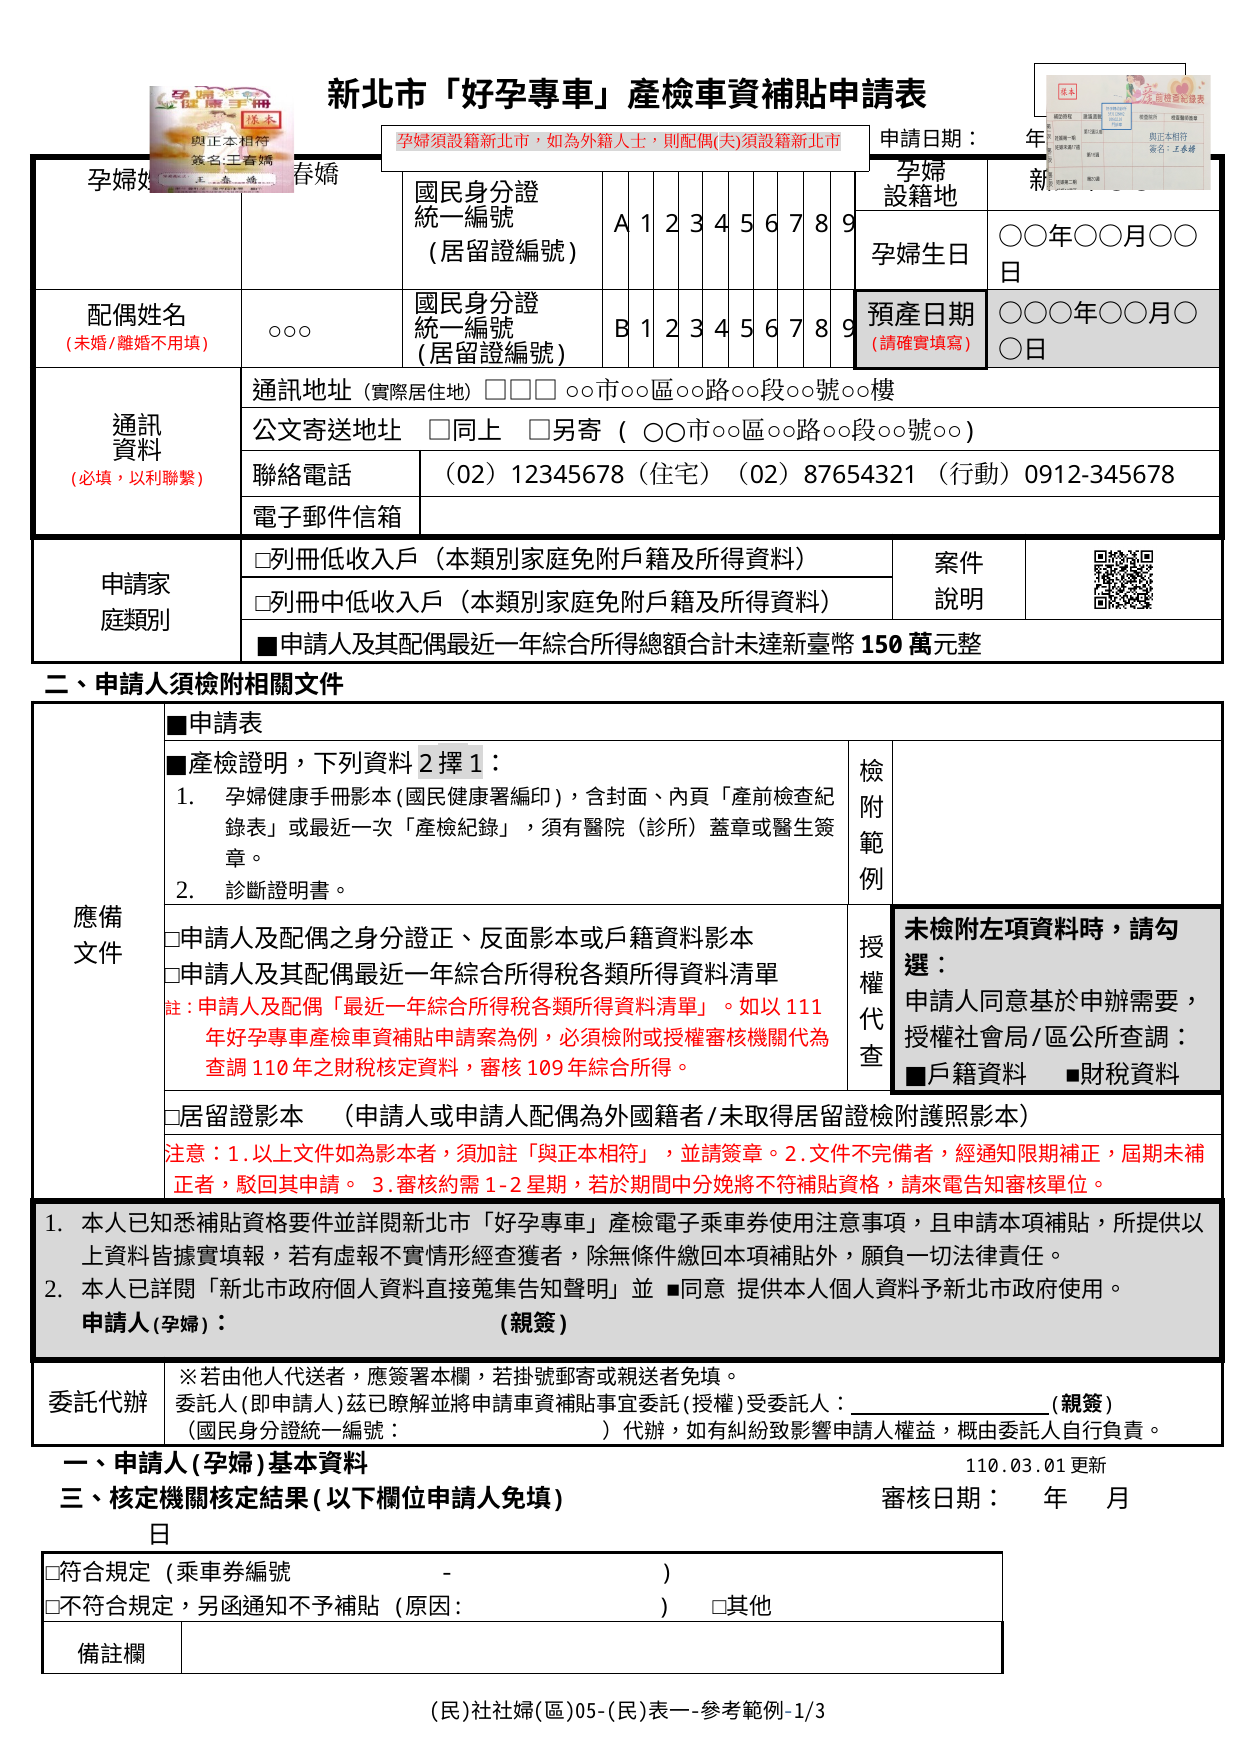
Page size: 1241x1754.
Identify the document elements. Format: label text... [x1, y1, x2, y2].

table_cell 備註欄 [44, 1622, 181, 1672]
table_cell [1026, 540, 1221, 619]
table_cell 9 [831, 290, 853, 367]
table_cell 2 [654, 290, 678, 367]
table_cell 委託代辦 [34, 1363, 164, 1444]
table_cell 6 [754, 290, 777, 367]
subtitle 一、申請人(孕婦)基本資料 110.03.01更新 [59, 1447, 1107, 1478]
table_header 6 [754, 172, 777, 289]
text 新北市「好孕專車」產檢車資補貼申請表 [1035, 64, 1185, 116]
table_header □符合規定 (乘車券編號 - ) □不符合規定，另函通知不予補貼 (原因: ) □其他 [44, 1554, 1002, 1621]
table_header 4 [703, 172, 728, 289]
table_header A [603, 172, 628, 289]
text 孕婦須設籍新北市，如為外籍人士，則配偶(夫)須設籍新北市 [396, 132, 854, 151]
table_cell [893, 741, 1221, 904]
table_cell 國民身分證 統一編號 (居留證編號) [403, 290, 602, 367]
table_cell □列冊低收入戶（本類別家庭免附戶籍及所得資料） [242, 540, 892, 576]
table_cell 4 [703, 290, 728, 367]
table_cell 電子郵件信箱 [242, 497, 419, 533]
table_cell ※若由他人代送者，應簽署本欄，若掛號郵寄或親送者免填。 委託人(即申請人)茲已瞭解並將申請車資補貼事宜委託(授權)受委託人： (親簽) （國民身分證統一編號： ）代辦，如有糾紛致影響申請人權益，概由委託人自行負責。 [165, 1363, 1221, 1444]
table_cell [182, 1622, 1001, 1672]
table_cell 聯絡電話 [242, 451, 419, 496]
text 申請日期： 年 月 日 [382, 126, 869, 171]
table_header 3 [679, 172, 702, 289]
table_cell ■產檢證明，下列資料2擇1： 孕婦健康手冊影本(國民健康署編印)，含封面、內頁「產前檢查紀錄表」或最近一次「產檢紀錄」，須有醫院（診所）蓋章或醫生簽章。 診斷證明書。 [165, 741, 848, 904]
table_header 新北市〇〇區 [988, 160, 1219, 210]
table_header 2 [654, 172, 678, 289]
table_header 孕婦 設籍地 [856, 160, 987, 210]
table_cell ○○○ [242, 290, 402, 367]
table_cell 案件 說明 [893, 540, 1025, 619]
table_cell 〇〇〇年〇〇月〇〇日 [988, 290, 1219, 367]
table_header 1 [629, 172, 653, 289]
table_cell 授權代查 [848, 905, 890, 1090]
table_cell 孕婦生日 [856, 211, 987, 289]
table_cell ■申請表 [165, 704, 1221, 740]
table_cell 注意：1.以上文件如為影本者，須加註「與正本相符」，並請簽章。2.文件不完備者，經通知限期補正，屆期未補正者，駁回其申請。 3.審核約需1-2星期，若於期間中分娩將不符補貼資格，請來電告知審核單位。 [165, 1135, 1221, 1198]
table_cell 〇〇年〇〇月〇〇 日 [988, 211, 1219, 289]
table_cell 公文寄送地圵 □同上 □另寄 ( ○○市○○區○○路○○段○○號○○) [242, 408, 1219, 450]
table_cell 通訊地址（實際居住地）□□□ ○○市○○區○○路○○段○○號○○樓 [242, 368, 1219, 407]
table_cell □申請人及配偶之身分證正、反面影本或戶籍資料影本 □申請人及其配偶最近一年綜合所得稅各類所得資料清單 註：申請人及配偶「最近一年綜合所得稅各類所得資料清單」。如以111年好孕專車產檢車資補貼申請案為例，必須檢附或授權審核機關代為查調110年之財稅核定資料，審核109年綜合所得。 [165, 905, 847, 1090]
text 新北市「好孕專車」產檢車資補貼申請表 [148, 75, 1034, 114]
table_cell □居留證影本 （申請人或申請人配偶為外國籍者/未取得居留證檢附護照影本） [165, 1091, 1221, 1134]
table_cell 應備 文件 [34, 704, 164, 1198]
table_header 國民身分證 統一編號 (居留證編號) [403, 172, 602, 289]
text 參考範例 [1049, 70, 1170, 75]
table_cell 申請家 庭類別 [34, 540, 240, 661]
table_cell 檢附範例 [849, 741, 892, 904]
table_cell ■申請人及其配偶最近一年綜合所得總額合計未達新臺幣150萬元整 [242, 620, 1221, 661]
table_header 9 [831, 172, 854, 289]
table_cell 8 [804, 290, 830, 367]
table_cell 二、申請人須檢附相關文件 [33, 664, 1222, 701]
table_header 5 [729, 172, 753, 289]
table_cell 5 [729, 290, 753, 367]
table_cell B [603, 290, 628, 367]
table_header 孕婦姓名 [36, 160, 241, 289]
table_cell 通訊 資料 (必填，以利聯繫) [36, 368, 240, 533]
text 三、核定機關核定結果(以下欄位申請人免填) 審核日期： 年 月 日 [59, 1478, 1160, 1551]
table_header 8 [804, 172, 830, 289]
table_cell 本人已知悉補貼資格要件並詳閱新北市「好孕專車」產檢電子乘車券使用注意事項，且申請本項補貼，所提供以上資料皆據實填報，若有虛報不實情形經查獲者，除無條件繳回本項補貼外，願負一切法律責任。 本人已詳閱「新北市政府個人資料直接蒐集告知聲明」並 ■同意 提供本人個人資料予新北市政府使用。 申請人(孕婦)： (親簽) [36, 1204, 1219, 1357]
table_header 王春嬌 [242, 160, 402, 289]
table_header 7 [778, 172, 803, 289]
text 申請日期： 年 月 日 [295, 114, 1046, 154]
table_cell □列冊中低收入戶（本類別家庭免附戶籍及所得資料） [242, 578, 892, 619]
table_cell 3 [679, 290, 702, 367]
table_cell 配偶姓名 (未婚/離婚不用填) [36, 290, 241, 367]
table_cell （02）12345678（住宅）（02）87654321 （行動）0912-345678 [421, 451, 1219, 496]
table_cell 1 [629, 290, 653, 367]
table_cell 7 [778, 290, 803, 367]
table_cell 預產日期 (請確實填寫) [857, 292, 985, 367]
table_cell [421, 497, 1219, 533]
table_cell 未檢附左項資料時，請勾選： 申請人同意基於申辦需要， 授權社會局/區公所查調： ■戶籍資料 ■財稅資料 [895, 909, 1220, 1090]
